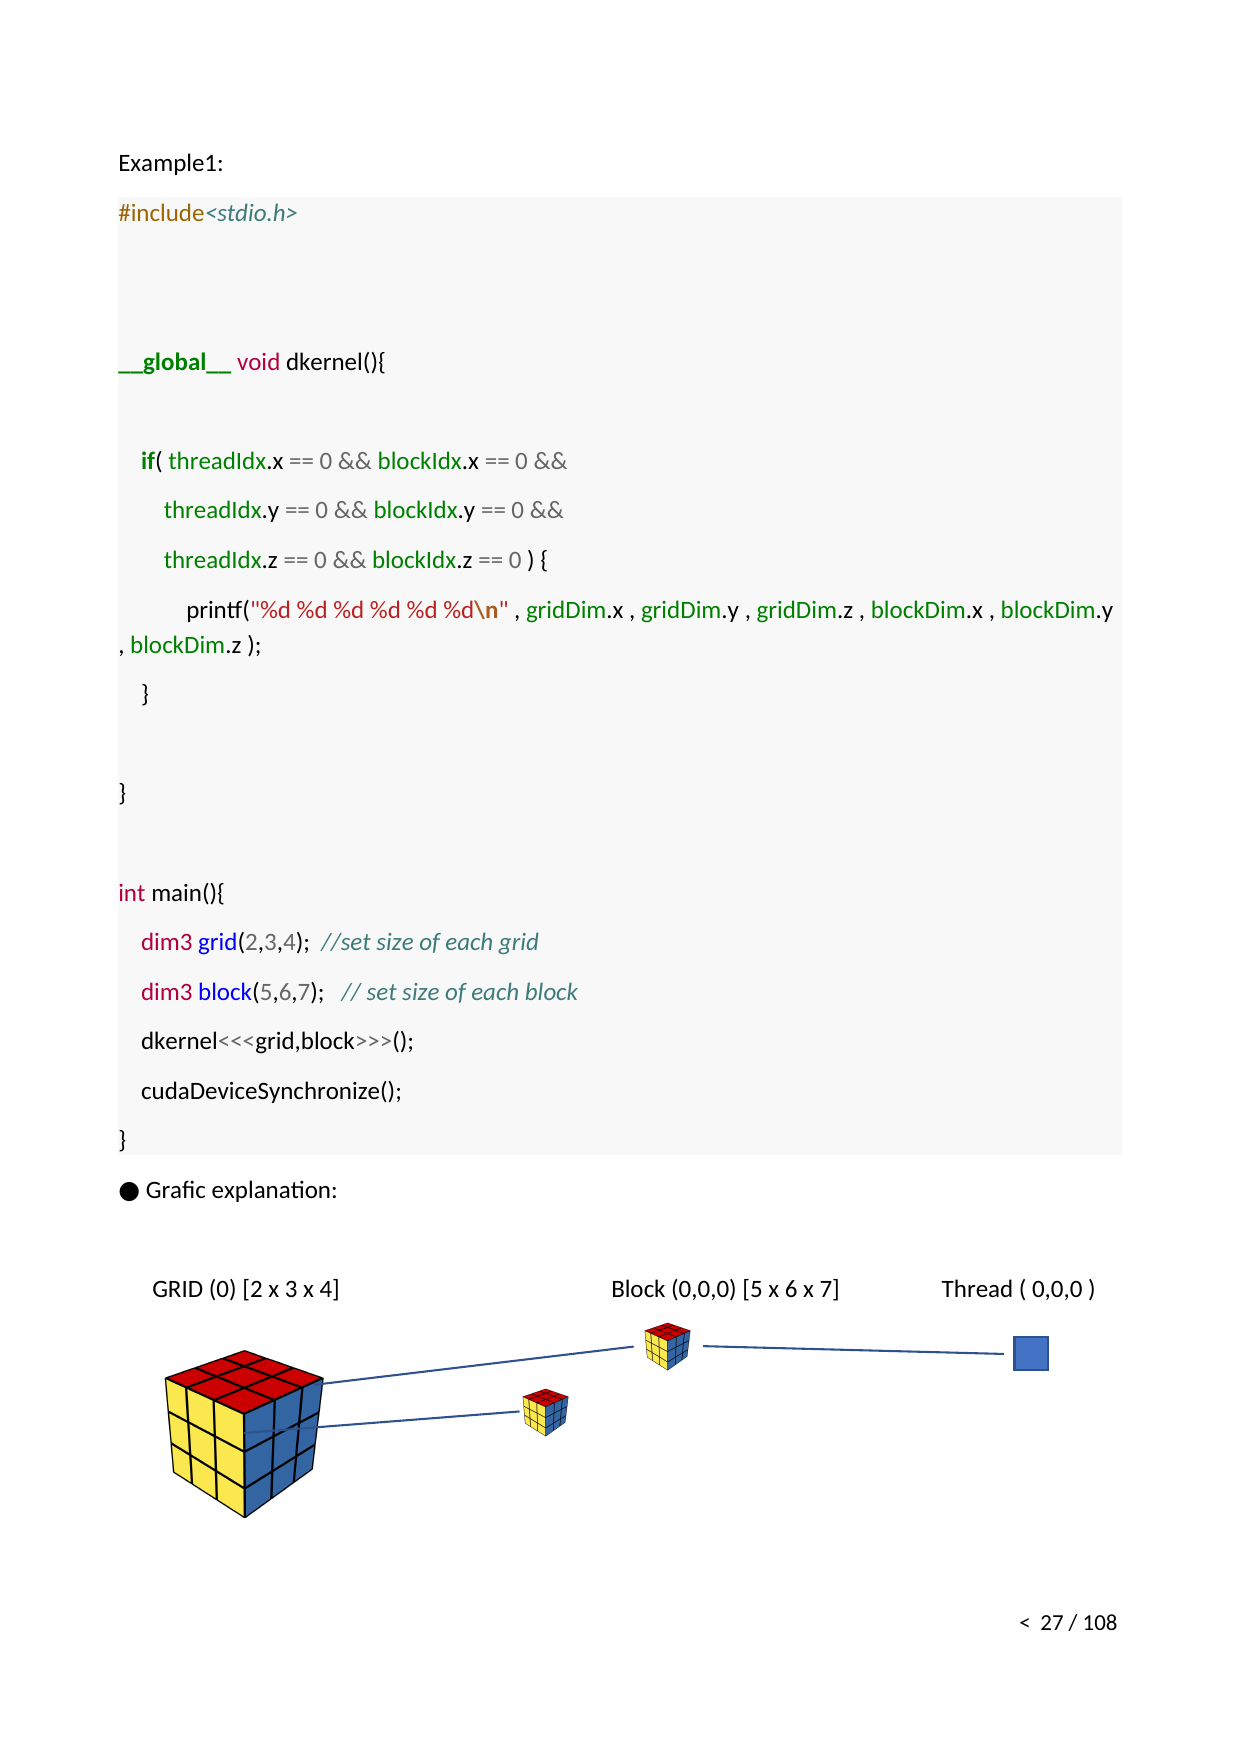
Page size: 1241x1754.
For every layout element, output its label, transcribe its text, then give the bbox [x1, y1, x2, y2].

text ● Grafic explanation: [118, 1174, 1122, 1205]
text printf("%d %d %d %d %d %d\n" , gridDim.x , gridDim.y , gridDim.z , blockDim.x , blockDim.y , blockDim.z ); [118, 594, 1122, 659]
text if( threadIdx.x == 0 && blockIdx.x == 0 && [118, 445, 1122, 476]
text #include<stdio.h> [118, 197, 1122, 228]
picture [522, 1387, 570, 1438]
text threadIdx.y == 0 && blockIdx.y == 0 && [118, 495, 1122, 525]
text GRID (0) [2 x 3 x 4] Block (0,0,0) [5 x 6 x 7] Thread ( 0,0,0 ) [118, 1273, 1122, 1304]
text dim3 grid(2,3,4); //set size of each grid [118, 926, 1122, 957]
text } [118, 1125, 1122, 1155]
picture [159, 1345, 329, 1524]
text Example1: [118, 148, 1122, 178]
text __global__ void dkernel(){ [118, 346, 1122, 376]
text threadIdx.z == 0 && blockIdx.z == 0 ) { [118, 544, 1122, 575]
text } [118, 778, 1122, 808]
picture [643, 1321, 692, 1372]
text cudaDeviceSynchronize(); [118, 1075, 1122, 1106]
text dim3 block(5,6,7); // set size of each block [118, 976, 1122, 1006]
text } [118, 678, 1122, 709]
text dkernel<<<grid,block>>>(); [118, 1026, 1122, 1056]
text int main(){ [118, 877, 1122, 907]
